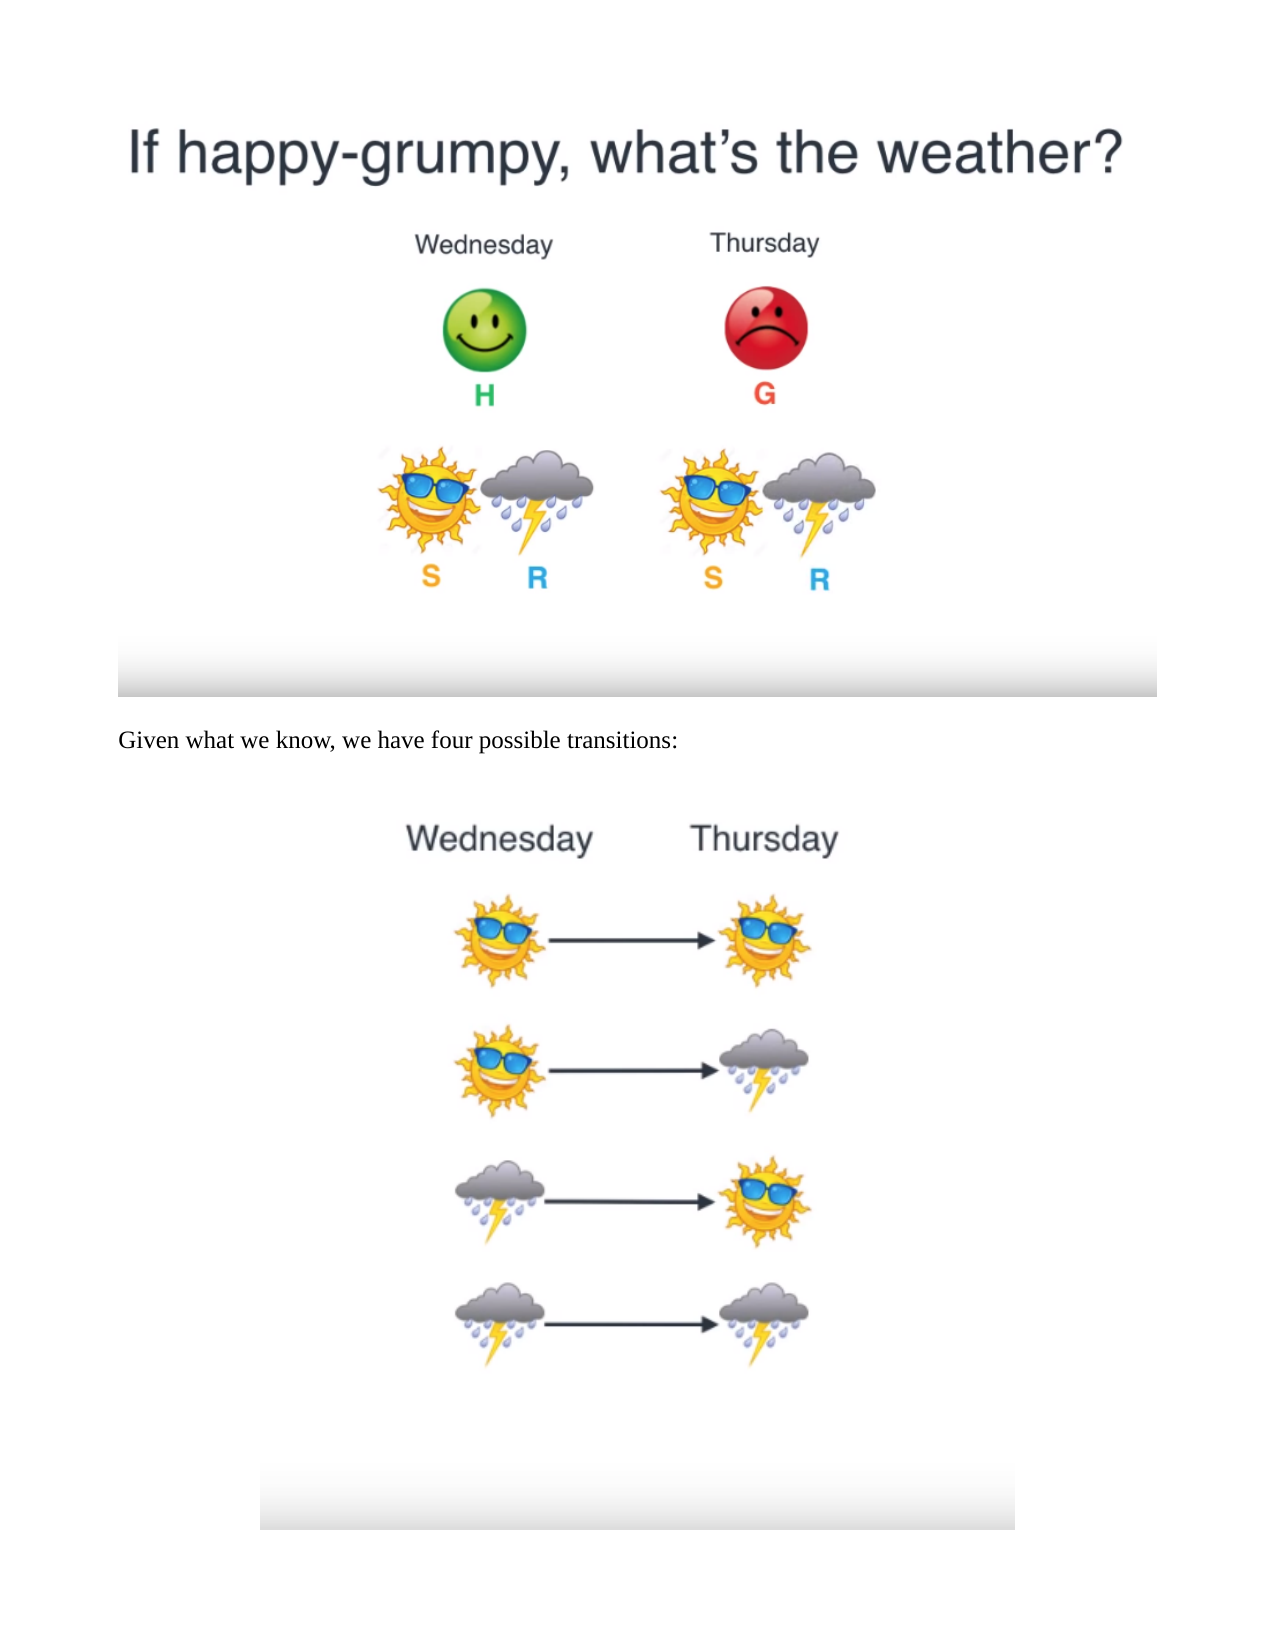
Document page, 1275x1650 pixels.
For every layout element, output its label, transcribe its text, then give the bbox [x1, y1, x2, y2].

picture [118, 118, 1157, 697]
picture [260, 783, 1015, 1530]
text Given what we know, we have four possible transitions: [118, 726, 1157, 754]
